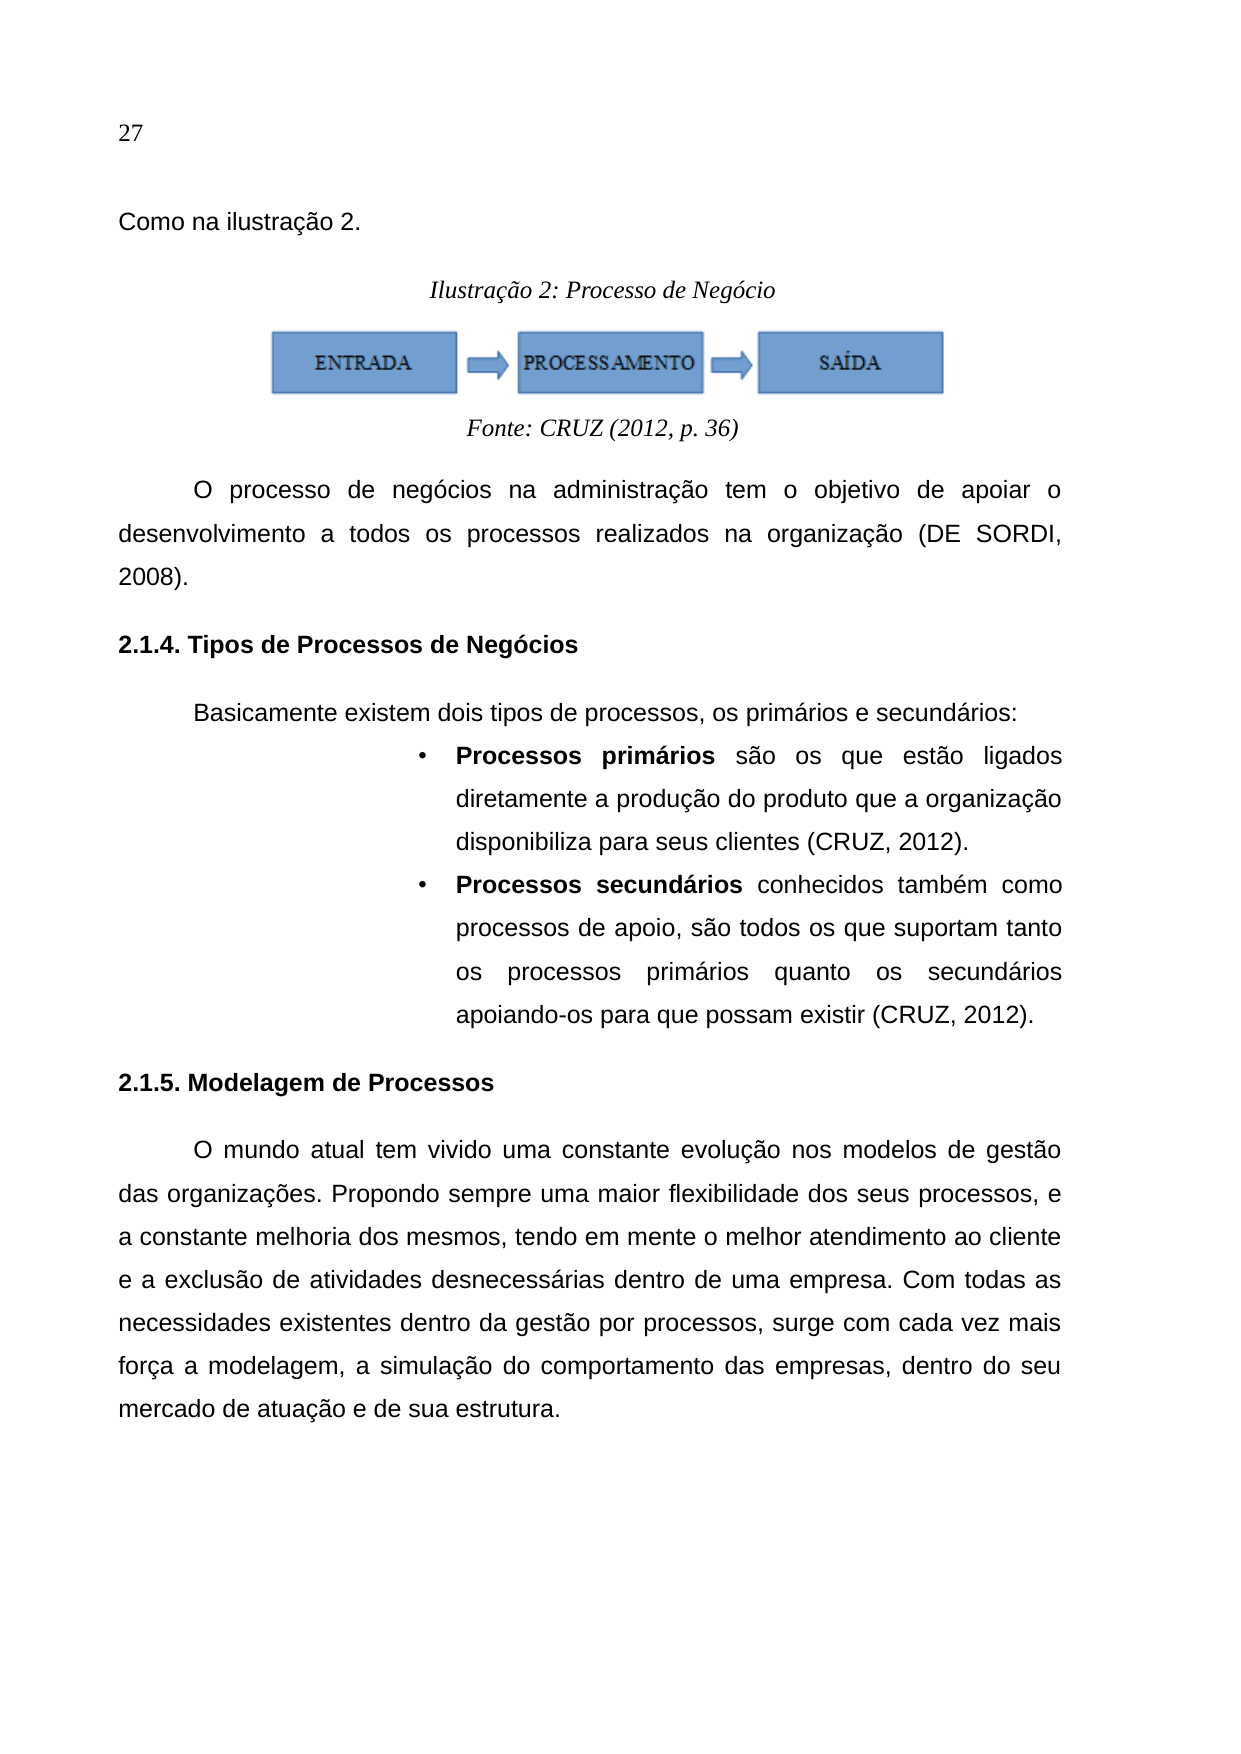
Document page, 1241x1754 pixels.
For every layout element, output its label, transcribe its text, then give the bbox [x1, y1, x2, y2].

text Ilustração 2: Processo de Negócio [244, 275, 963, 316]
text Fonte: CRUZ (2012, p. 36) [244, 414, 963, 442]
list Processos primários são os que estão ligados diretamente a produção do produto que a organização disponibiliza para seus clientes (CRUZ, 2012). [418, 741, 1063, 856]
text Basicamente existem dois tipos de processos, os primários e secundários: [118, 698, 1063, 726]
text Como na ilustração 2. [118, 207, 1063, 235]
list Processos secundários conhecidos também como processos de apoio, são todos os que suportam tanto os processos primários quanto os secundários apoiando-os para que possam existir (CRUZ, 2012). [418, 870, 1063, 1028]
subtitle 2.1.4. Tipos de Processos de Negócios [118, 630, 1063, 658]
text O mundo atual tem vivido uma constante evolução nos modelos de gestão das organizações. Propondo sempre uma maior flexibilidade dos seus processos, e a constante melhoria dos mesmos, tendo em mente o melhor atendimento ao cliente e a exclusão de atividades desnecessárias dentro de uma empresa. Com todas as necessidades existentes dentro da gestão por processos, surge com cada vez mais força a modelagem, a simulação do comportamento das empresas, dentro do seu mercado de atuação e de sua estrutura. [118, 1136, 1063, 1423]
text O processo de negócios na administração tem o objetivo de apoiar o desenvolvimento a todos os processos realizados na organização (DE SORDI, 2008). [118, 476, 1063, 591]
picture [243, 316, 964, 414]
subtitle 2.1.5. Modelagem de Processos [118, 1068, 1063, 1096]
